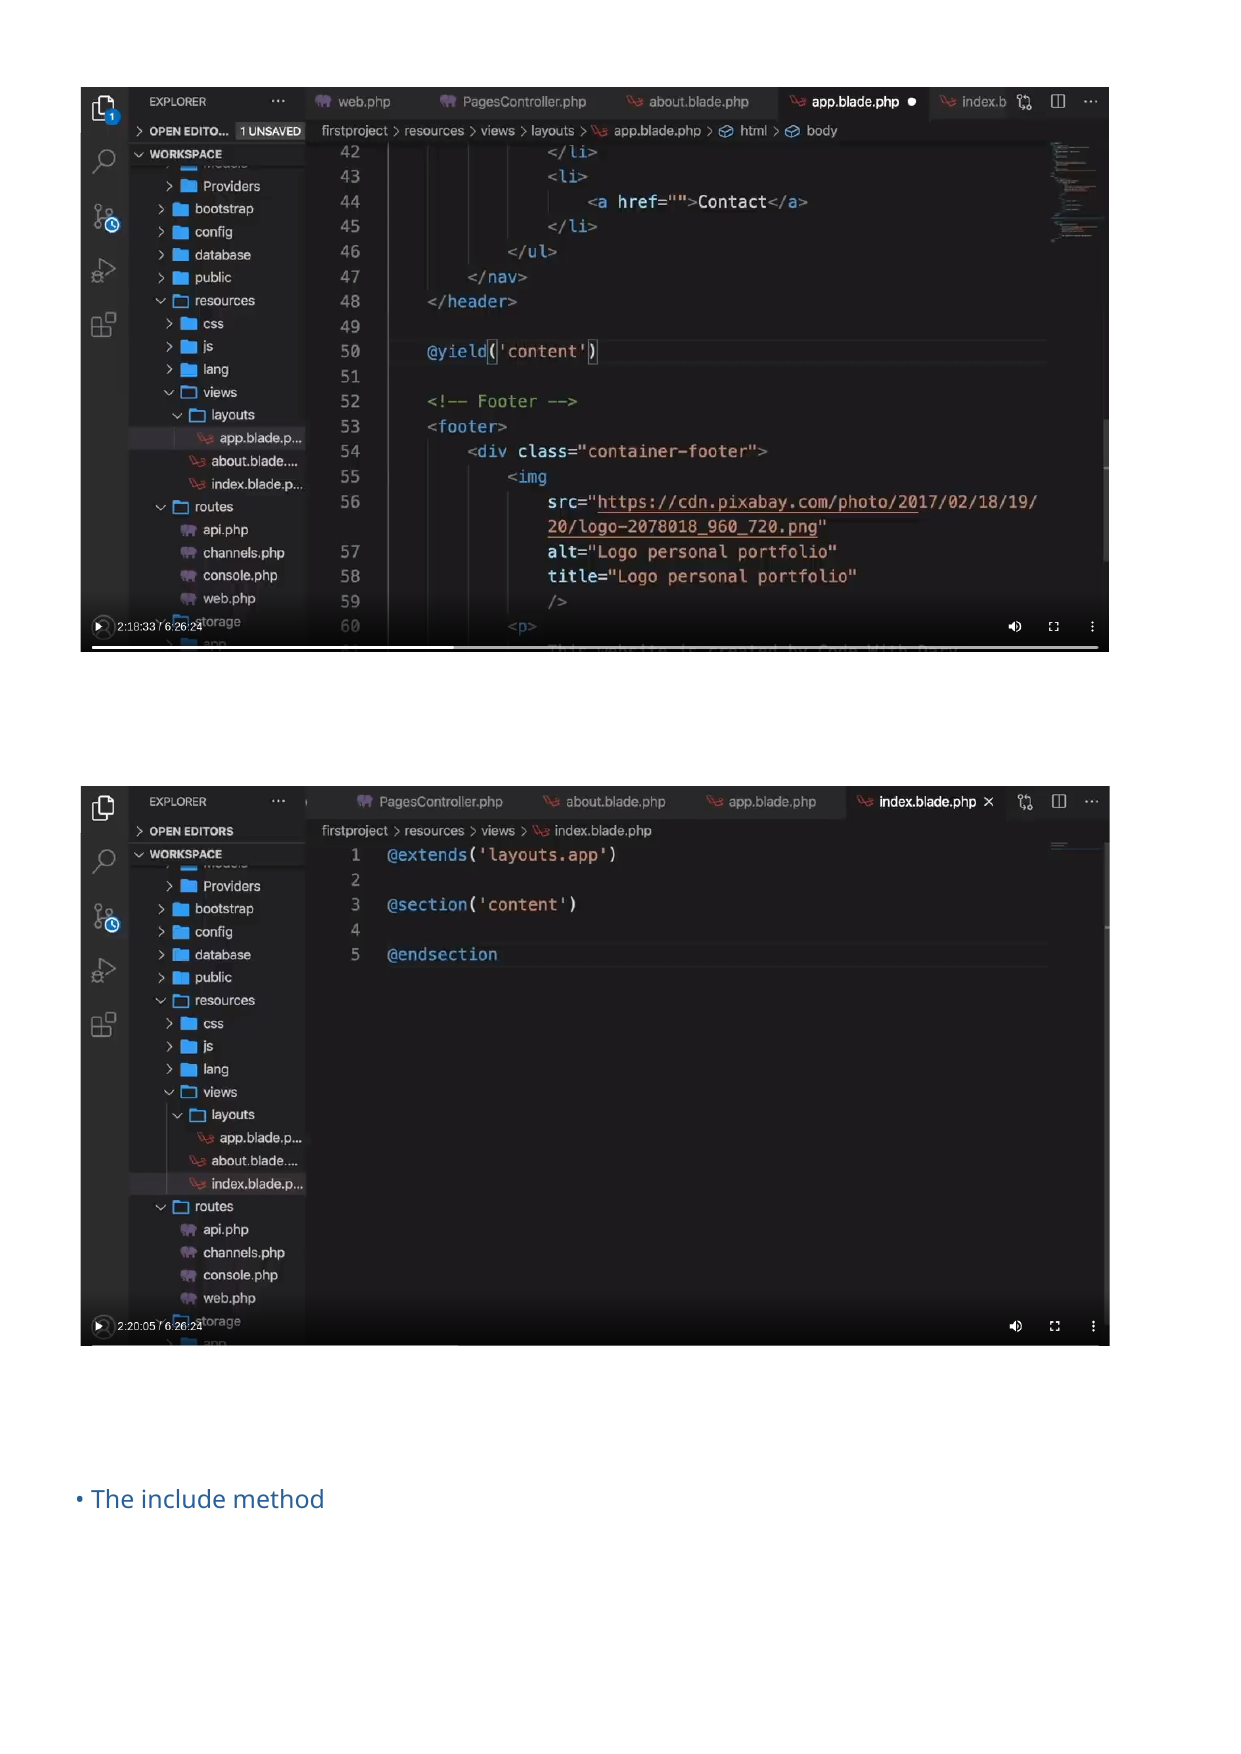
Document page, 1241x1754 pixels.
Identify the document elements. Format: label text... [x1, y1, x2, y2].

text • The include method [75, 1482, 1165, 1516]
picture [80, 87, 1109, 652]
picture [80, 786, 1110, 1346]
